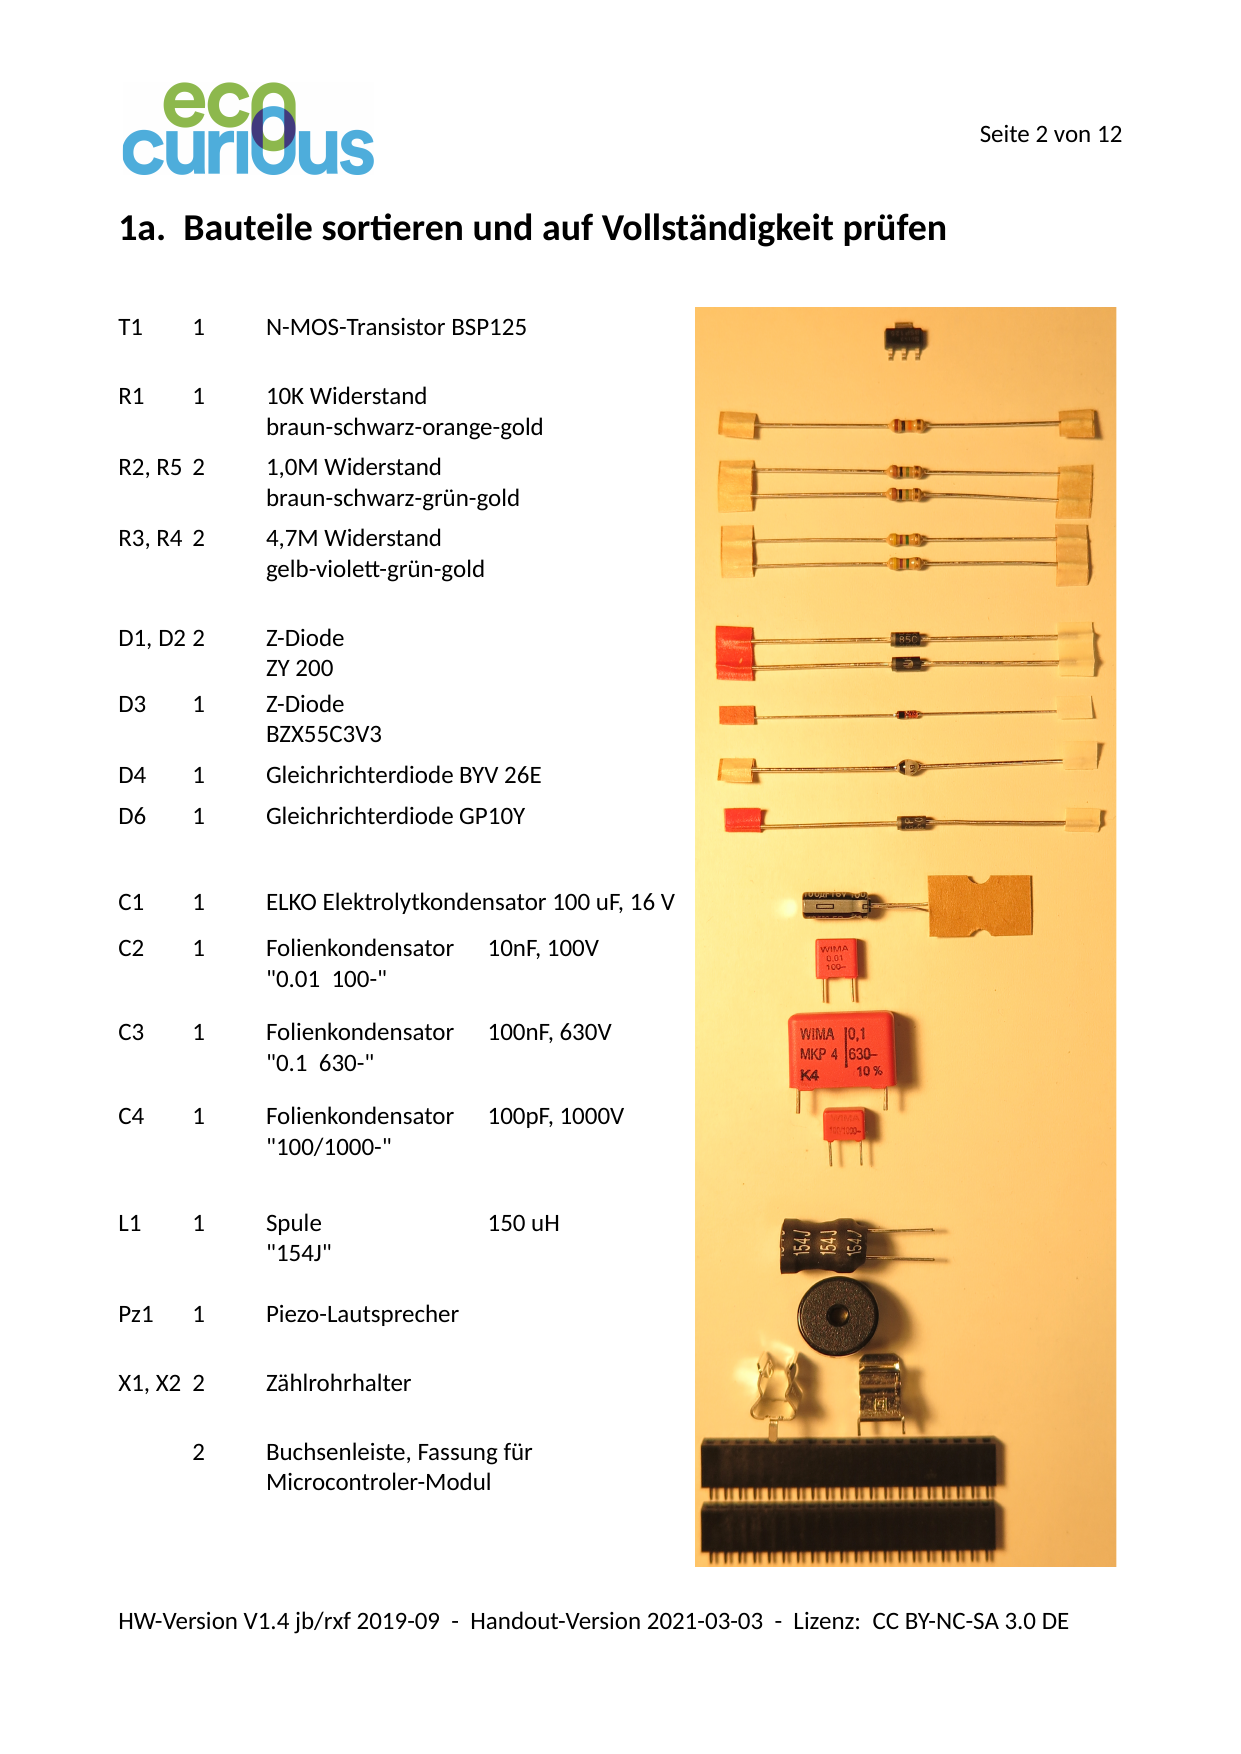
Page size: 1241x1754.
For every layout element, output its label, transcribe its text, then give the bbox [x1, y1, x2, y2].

picture [695, 307, 1117, 1567]
text T1 1 N-MOS-Transistor BSP125 [118, 311, 695, 342]
text Pz1 1 Piezo-Lautsprecher [118, 1298, 695, 1329]
text "100/1000-" [118, 1131, 695, 1161]
text ZY 200 [118, 652, 695, 683]
text C2 1 Folienkondensator 10nF, 100V [118, 932, 695, 963]
subtitle 1a. Bauteile sortieren und auf Vollständigkeit prüfen [118, 203, 1122, 249]
text C4 1 Folienkondensator 100pF, 1000V [118, 1100, 695, 1131]
text [1117, 652, 1122, 683]
text "0.01 100-" [118, 963, 695, 993]
text R2, R5 2 1,0M Widerstand [118, 451, 695, 482]
text D1, D2 2 Z-Diode [118, 622, 695, 652]
text D4 1 Gleichrichterdiode BYV 26E [118, 759, 695, 790]
text L1 1 Spule 150 uH "154J" [118, 1207, 695, 1268]
text C1 1 ELKO Elektrolytkondensator 100 uF, 16 V [118, 886, 695, 917]
text D6 1 Gleichrichterdiode GP10Y [118, 800, 695, 830]
text Microcontroler-Modul [118, 1466, 695, 1497]
text R1 1 10K Widerstand [118, 380, 695, 411]
picture [122, 82, 374, 175]
text gelb-violett-grün-gold [118, 553, 695, 584]
text braun-schwarz-orange-gold [118, 411, 695, 441]
text D3 1 Z-Diode [118, 688, 695, 718]
text 2 Buchsenleiste, Fassung für [118, 1436, 695, 1466]
text "0.1 630-" [118, 1047, 695, 1077]
text X1, X2 2 Zählrohrhalter [118, 1367, 695, 1398]
text R3, R4 2 4,7M Widerstand [118, 523, 695, 553]
text C3 1 Folienkondensator 100nF, 630V [118, 1016, 695, 1047]
text braun-schwarz-grün-gold [118, 482, 695, 512]
text BZX55C3V3 [118, 718, 695, 749]
